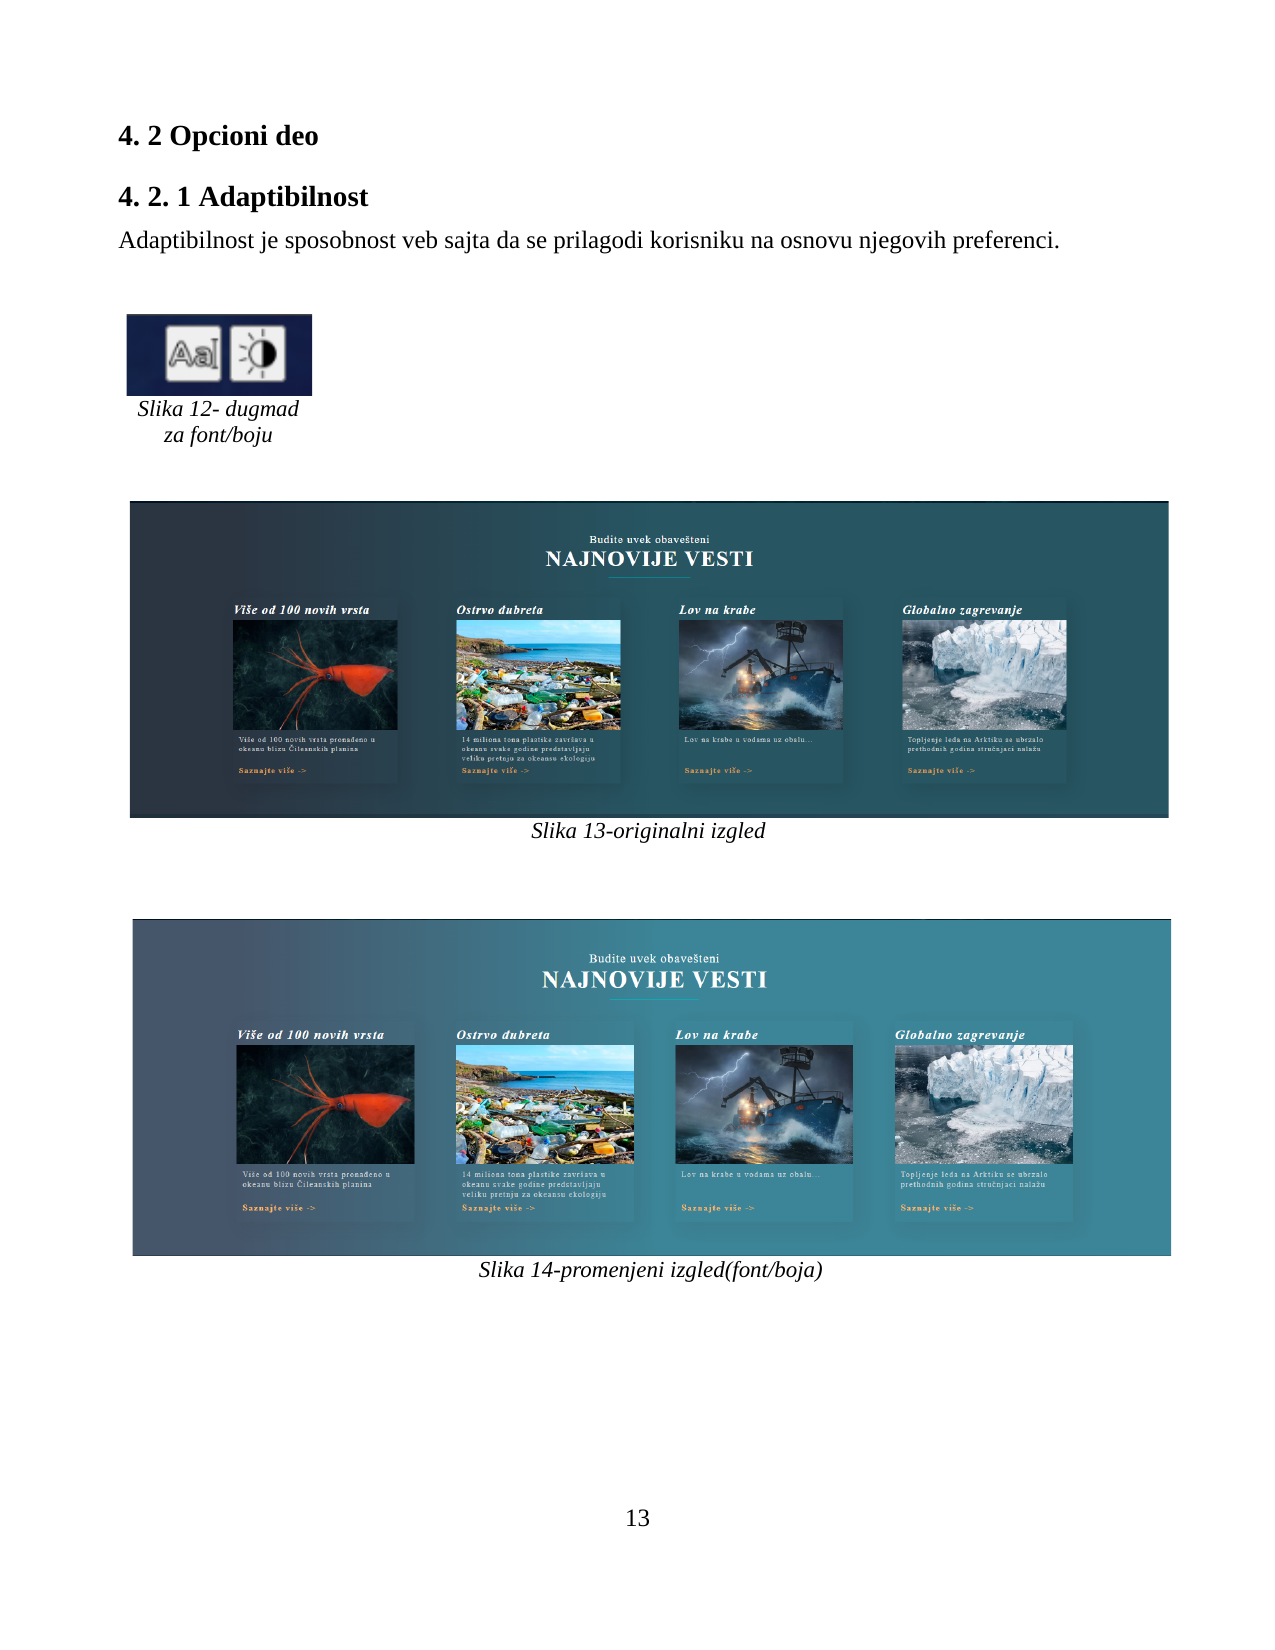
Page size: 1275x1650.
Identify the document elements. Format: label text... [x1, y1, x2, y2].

subtitle 4. 2. 1 Adaptibilnost [118, 179, 1157, 212]
picture [132, 919, 1172, 1256]
picture [129, 501, 1169, 818]
text Slika 13-originalni izgled [130, 818, 1169, 844]
text Slika 14-promenjeni izgled(font/boja) [132, 1256, 1171, 1282]
picture [126, 314, 313, 396]
text Adaptibilnost je sposobnost veb sajta da se prilagodi korisniku na osnovu njegovih preferenci. [118, 225, 1157, 253]
subtitle 4. 2 Opcioni deo [118, 118, 1157, 152]
text Slika 12- dugmad za font/boju [127, 396, 312, 448]
